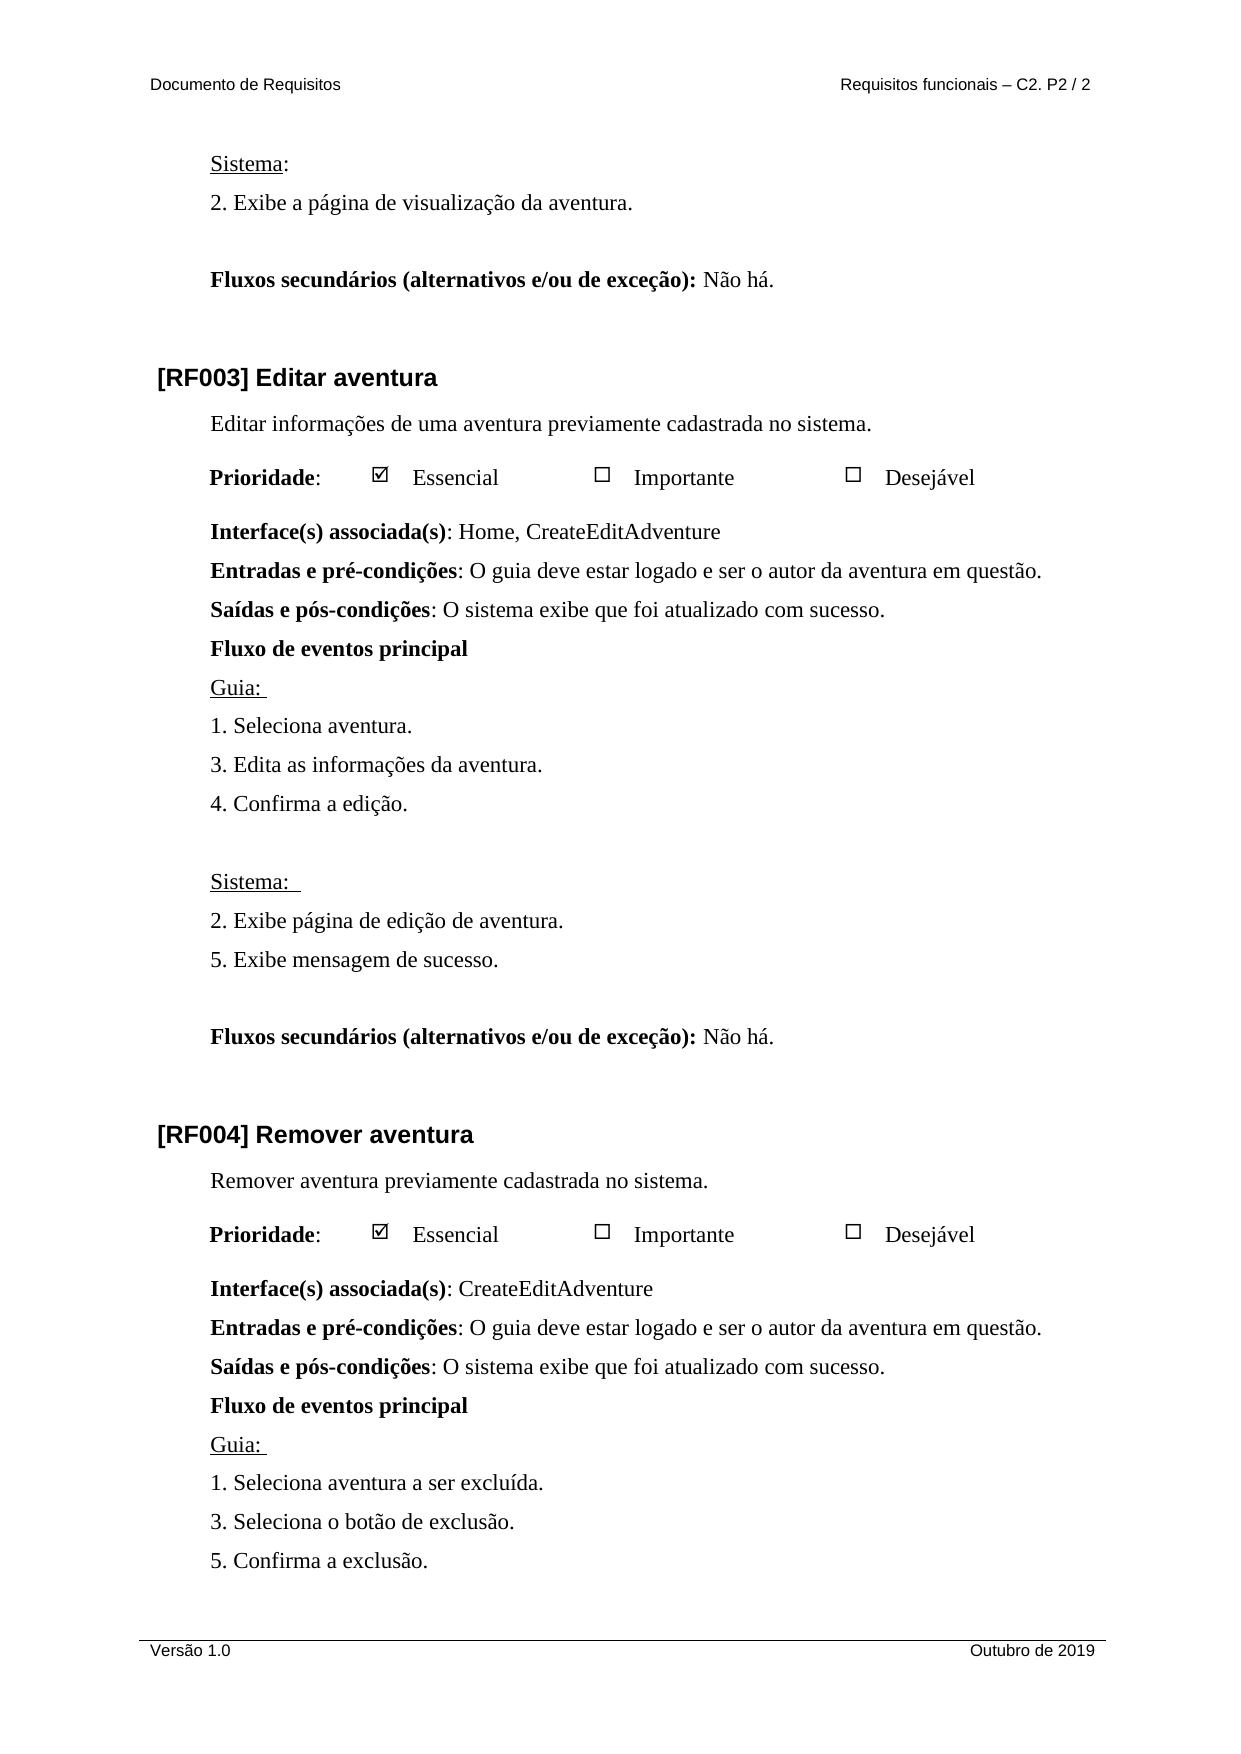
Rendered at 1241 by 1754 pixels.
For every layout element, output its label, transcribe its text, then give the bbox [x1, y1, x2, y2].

table_header  [578, 443, 622, 512]
table_header  [829, 443, 873, 512]
text 2. Exibe a página de visualização da aventura. [210, 189, 1090, 215]
table_header Prioridade: [194, 1200, 357, 1269]
text 1. Seleciona aventura. [210, 713, 1090, 739]
table_header Importante [623, 443, 829, 512]
table_header Importante [623, 1200, 829, 1269]
text Fluxos secundários (alternativos e/ou de exceção): Não há. [210, 267, 1090, 293]
text Fluxo de eventos principal [210, 1392, 1090, 1418]
text [RF004] Remover aventura [150, 1120, 1090, 1149]
table_header Essencial [401, 1200, 578, 1269]
table_header  [829, 1200, 873, 1269]
text Entradas e pré-condições: O guia deve estar logado e ser o autor da aventura em questão. [210, 557, 1090, 583]
text Entradas e pré-condições: O guia deve estar logado e ser o autor da aventura em questão. [210, 1314, 1090, 1340]
text Interface(s) associada(s): Home, CreateEditAdventure [210, 518, 1090, 545]
text Guia: [210, 674, 1090, 700]
text 1. Seleciona aventura a ser excluída. [210, 1469, 1090, 1496]
table_header  [357, 1200, 401, 1269]
text Editar informações de uma aventura previamente cadastrada no sistema. [210, 411, 1090, 437]
text Fluxo de eventos principal [210, 635, 1090, 661]
text 5. Exibe mensagem de sucesso. [210, 946, 1090, 972]
text Sistema: [210, 868, 1090, 894]
text 3. Seleciona o botão de exclusão. [210, 1508, 1090, 1535]
text 2. Exibe página de edição de aventura. [210, 907, 1090, 933]
text Fluxos secundários (alternativos e/ou de exceção): Não há. [210, 1023, 1090, 1050]
table_header  [578, 1200, 622, 1269]
text 5. Confirma a exclusão. [210, 1547, 1090, 1573]
table_header Desejável [874, 1200, 1017, 1269]
table_header Desejável [874, 443, 1017, 512]
table_header Essencial [401, 443, 578, 512]
text 3. Edita as informações da aventura. [210, 751, 1090, 778]
text Guia: [210, 1431, 1090, 1457]
text Interface(s) associada(s): CreateEditAdventure [210, 1275, 1090, 1302]
text Saídas e pós-condições: O sistema exibe que foi atualizado com sucesso. [210, 596, 1090, 622]
table_header Prioridade: [194, 443, 357, 512]
text Saídas e pós-condições: O sistema exibe que foi atualizado com sucesso. [210, 1353, 1090, 1379]
text [RF003] Editar aventura [150, 363, 1090, 392]
text 4. Confirma a edição. [210, 790, 1090, 817]
text Sistema: [210, 150, 1090, 176]
table_header  [357, 443, 401, 512]
text Remover aventura previamente cadastrada no sistema. [210, 1167, 1090, 1194]
